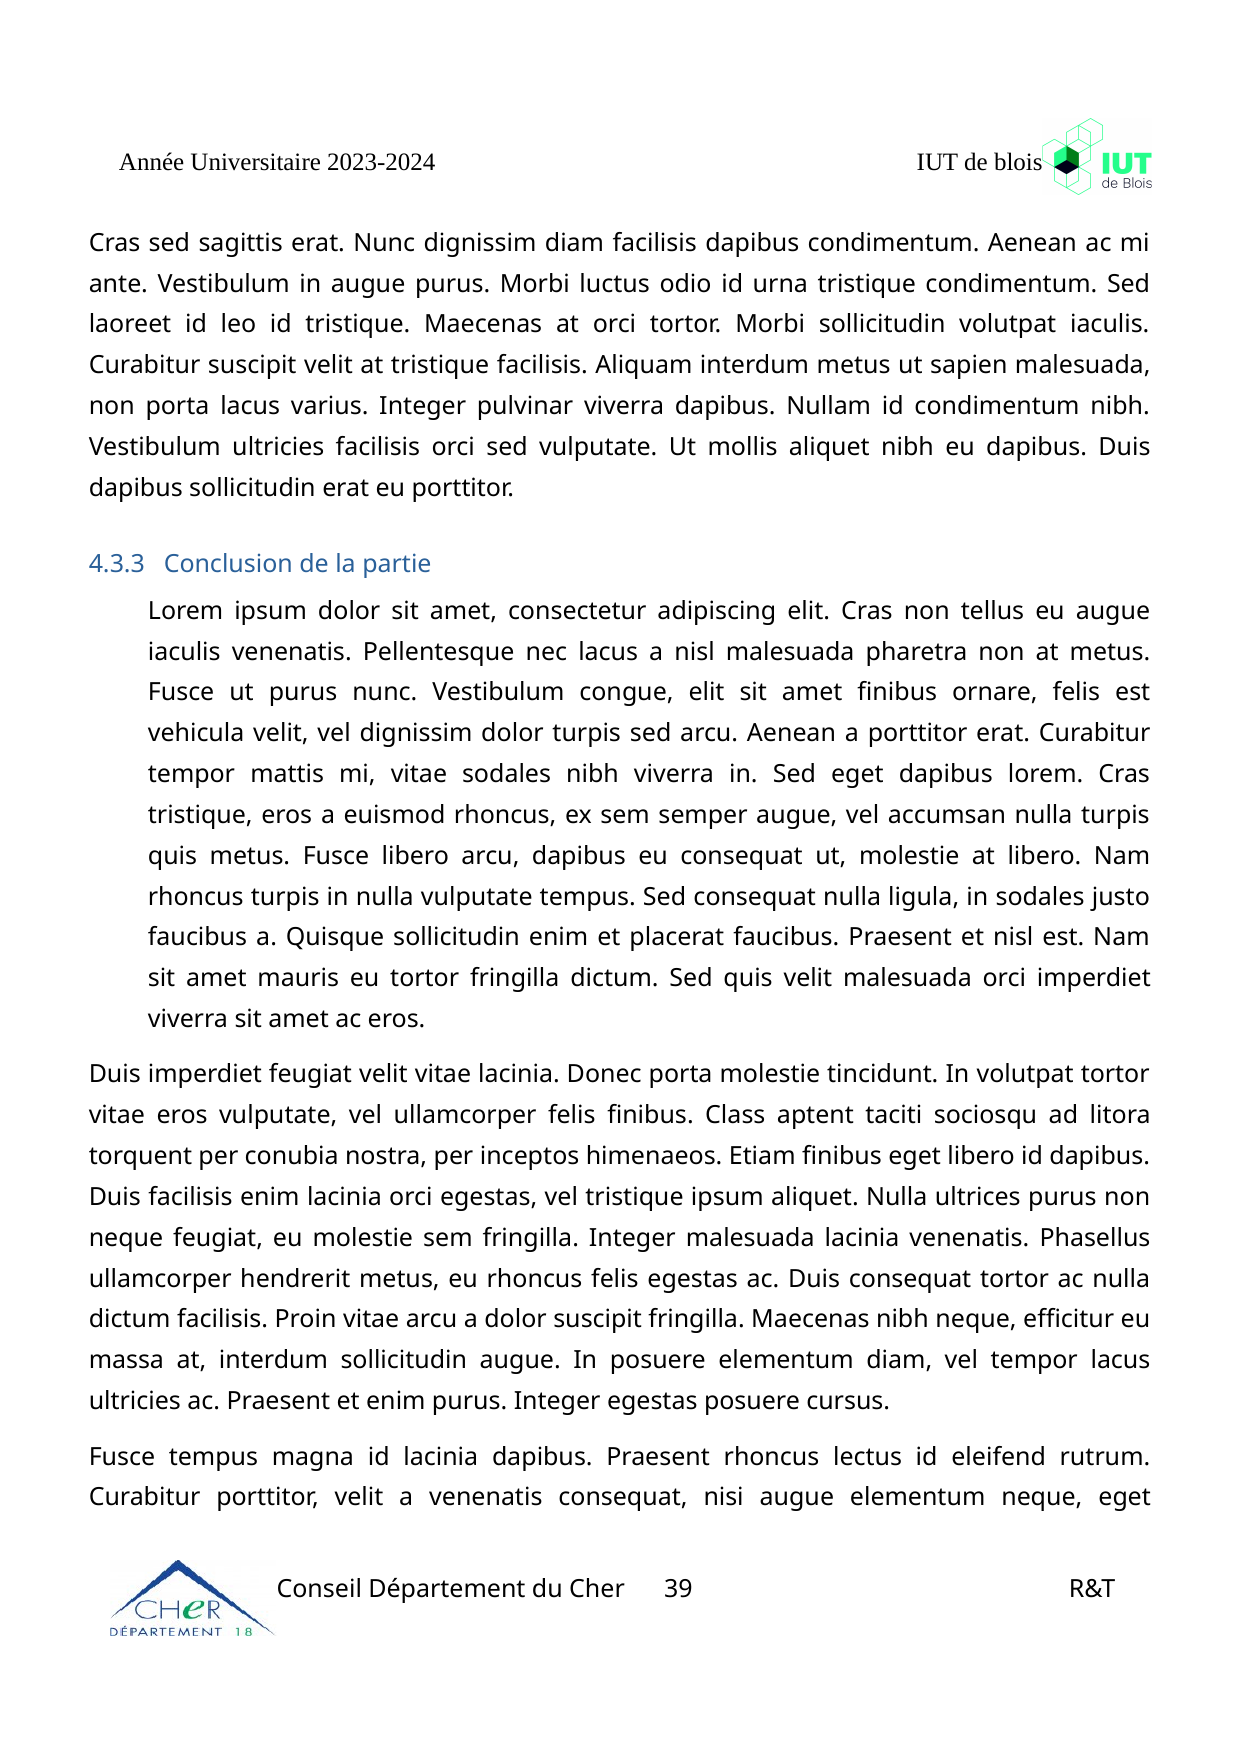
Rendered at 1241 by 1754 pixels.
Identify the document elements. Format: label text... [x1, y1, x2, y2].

text Duis imperdiet feugiat velit vitae lacinia. Donec porta molestie tincidunt. In volutpat tortor vitae eros vulputate, vel ullamcorper felis finibus. Class aptent taciti sociosqu ad litora torquent per conubia nostra, per inceptos himenaeos. Etiam finibus eget libero id dapibus. Duis facilisis enim lacinia orci egestas, vel tristique ipsum aliquet. Nulla ultrices purus non neque feugiat, eu molestie sem fringilla. Integer malesuada lacinia venenatis. Phasellus ullamcorper hendrerit metus, eu rhoncus felis egestas ac. Duis consequat tortor ac nulla dictum facilisis. Proin vitae arcu a dolor suscipit fringilla. Maecenas nibh neque, efficitur eu massa at, interdum sollicitudin augue. In posuere elementum diam, vel tempor lacus ultricies ac. Praesent et enim purus. Integer egestas posuere cursus. [88, 1056, 1152, 1417]
text Fusce tempus magna id lacinia dapibus. Praesent rhoncus lectus id eleifend rutrum. Curabitur porttitor, velit a venenatis consequat, nisi augue elementum neque, eget [88, 1438, 1152, 1513]
text Lorem ipsum dolor sit amet, consectetur adipiscing elit. Cras non tellus eu augue iaculis venenatis. Pellentesque nec lacus a nisl malesuada pharetra non at metus. Fusce ut purus nunc. Vestibulum congue, elit sit amet finibus ornare, felis est vehicula velit, vel dignissim dolor turpis sed arcu. Aenean a porttitor erat. Curabitur tempor mattis mi, vitae sodales nibh viverra in. Sed eget dapibus lorem. Cras tristique, eros a euismod rhoncus, ex sem semper augue, vel accumsan nulla turpis quis metus. Fusce libero arcu, dapibus eu consequat ut, molestie at libero. Nam rhoncus turpis in nulla vulputate tempus. Sed consequat nulla ligula, in sodales justo faucibus a. Quisque sollicitudin enim et placerat faucibus. Praesent et nisl est. Nam sit amet mauris eu tortor fringilla dictum. Sed quis velit malesuada orci imperdiet viverra sit amet ac eros. [148, 592, 1152, 1035]
subtitle Conclusion de la partie [88, 546, 1033, 580]
picture [110, 1560, 277, 1636]
text Cras sed sagittis erat. Nunc dignissim diam facilisis dapibus condimentum. Aenean ac mi ante. Vestibulum in augue purus. Morbi luctus odio id urna tristique condimentum. Sed laoreet id leo id tristique. Maecenas at orci tortor. Morbi sollicitudin volutpat iaculis. Curabitur suscipit velit at tristique facilisis. Aliquam interdum metus ut sapien malesuada, non porta lacus varius. Integer pulvinar viverra dapibus. Nullam id condimentum nibh. Vestibulum ultricies facilisis orci sed vulputate. Ut mollis aliquet nibh eu dapibus. Duis dapibus sollicitudin erat eu porttitor. [88, 224, 1152, 503]
picture [1042, 118, 1152, 195]
